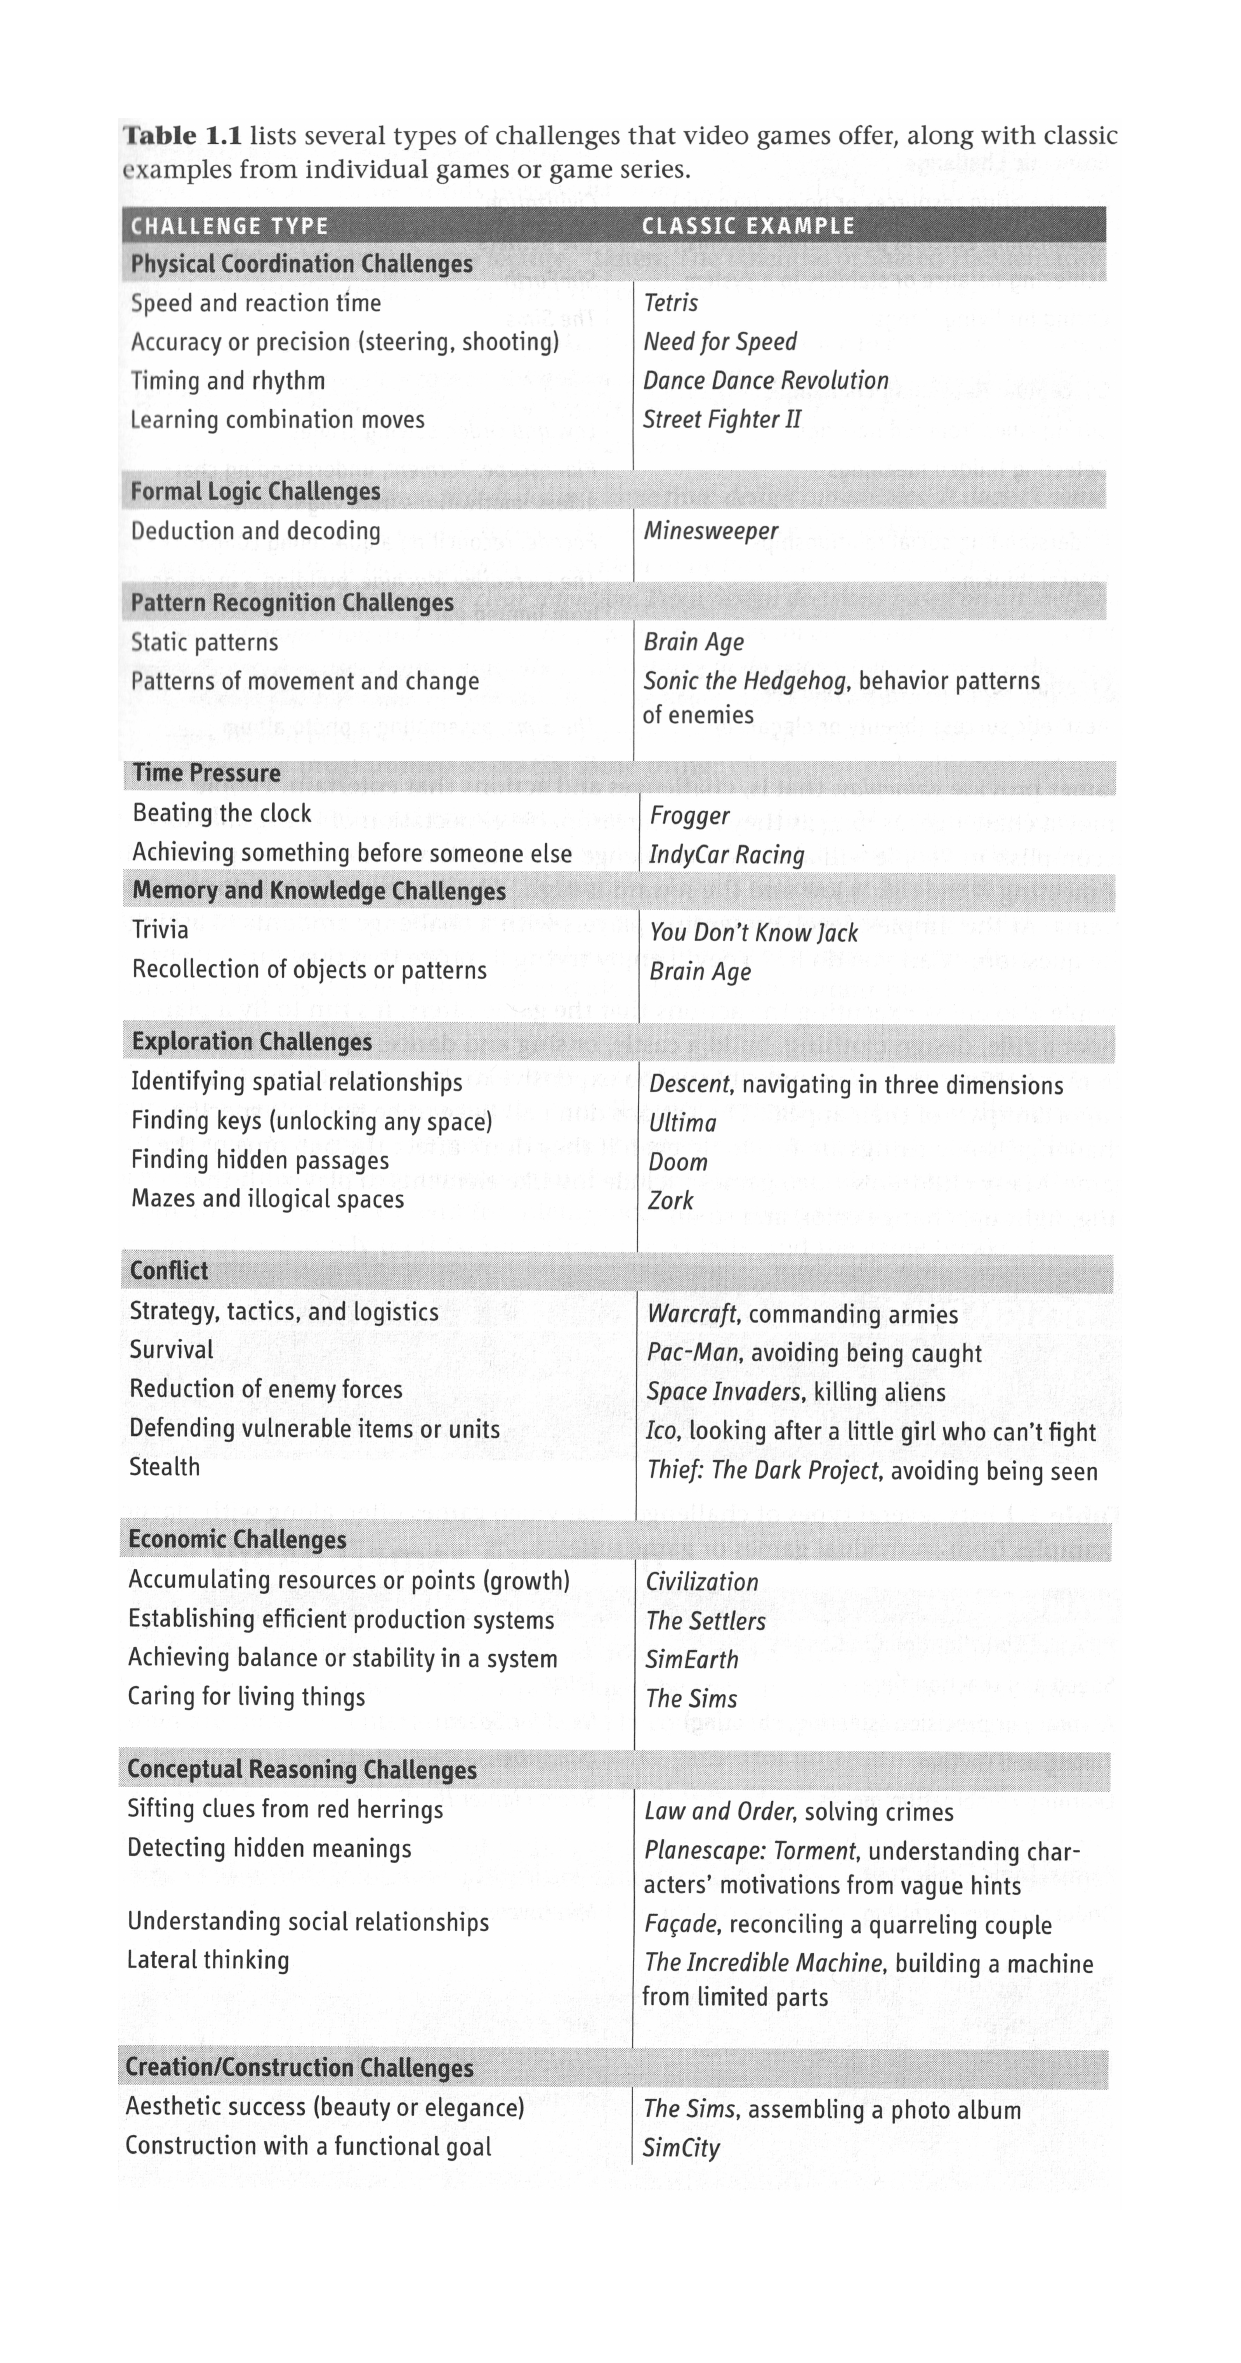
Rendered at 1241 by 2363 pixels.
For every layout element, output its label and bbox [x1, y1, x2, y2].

picture [118, 118, 1123, 2210]
